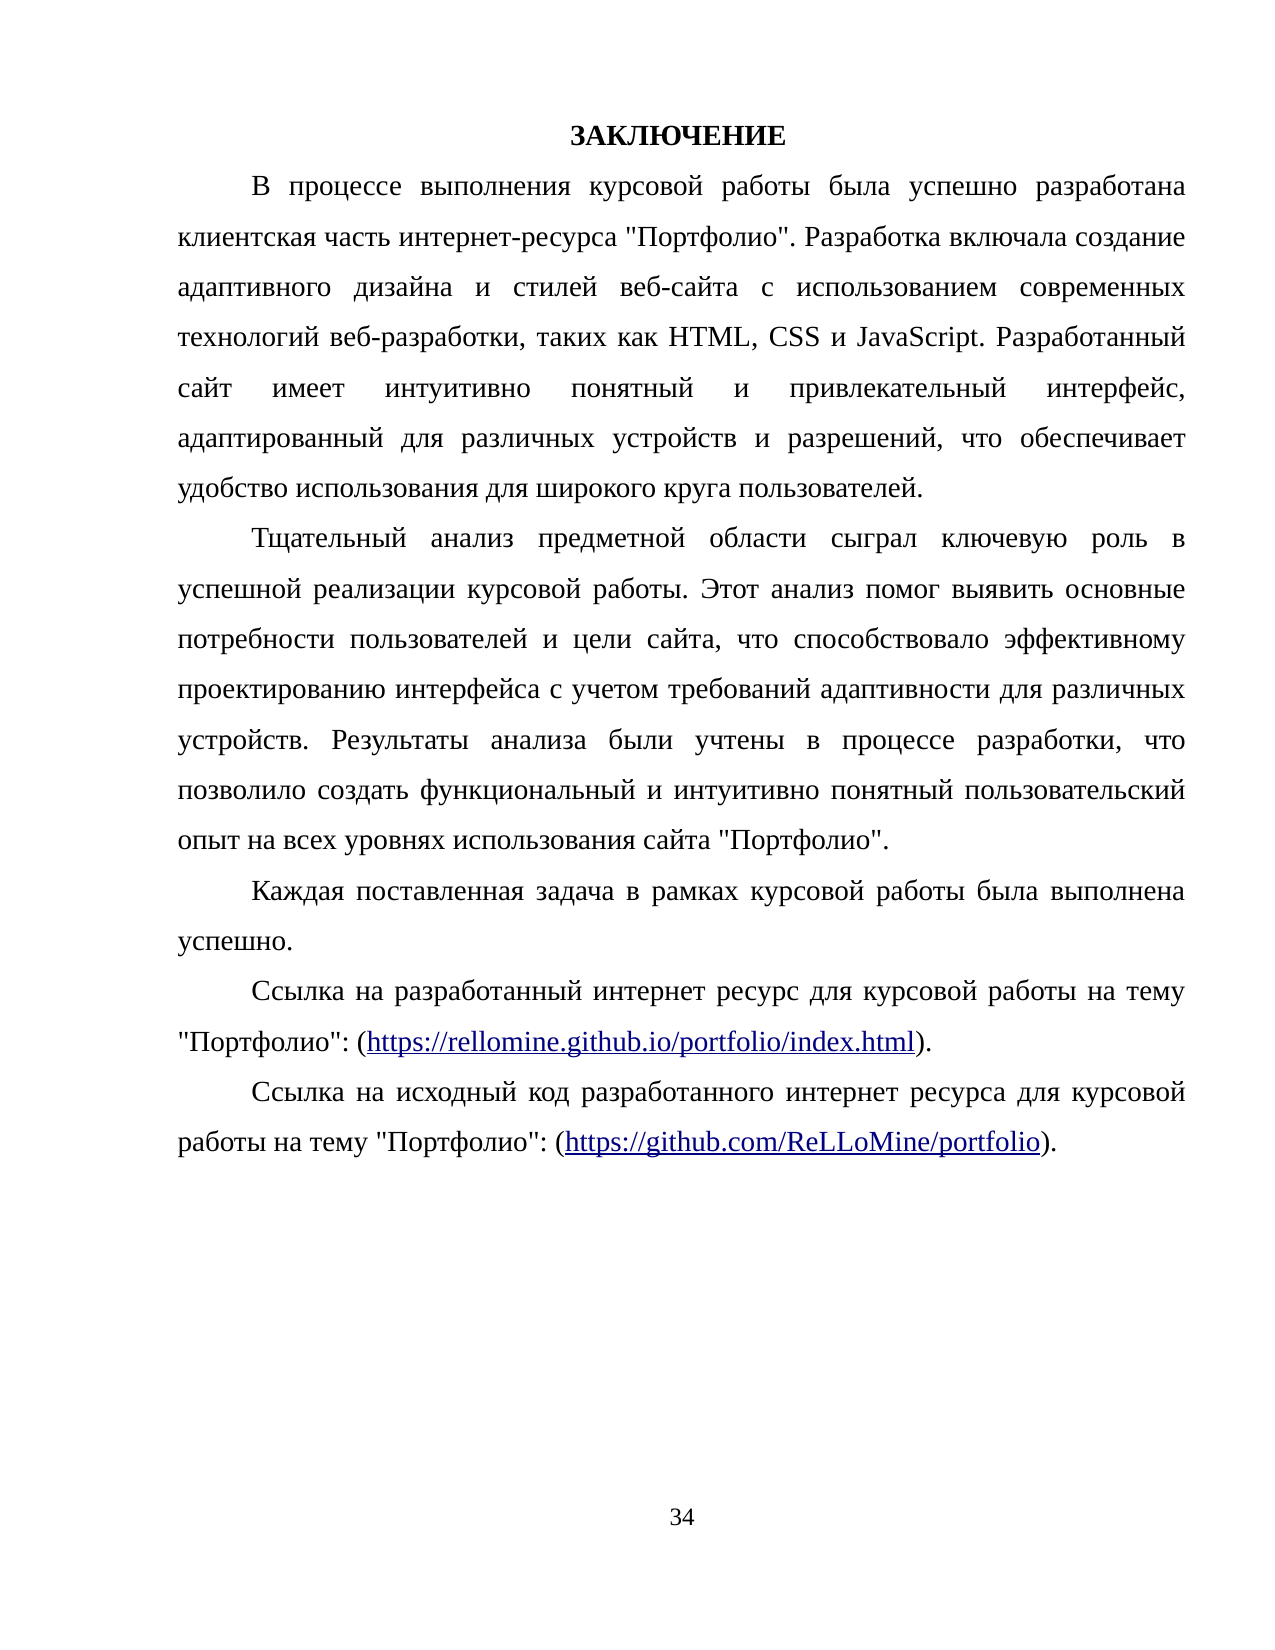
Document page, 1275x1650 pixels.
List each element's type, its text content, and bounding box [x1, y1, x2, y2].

text ЗАКЛЮЧЕНИЕ [177, 118, 1186, 152]
text Каждая поставленная задача в рамках курсовой работы была выполнена успешно. [177, 873, 1186, 957]
text В процессе выполнения курсовой работы была успешно разработана клиентская часть интернет-ресурса "Портфолио". Разработка включала создание адаптивного дизайна и стилей веб-сайта с использованием современных технологий веб-разработки, таких как HTML, CSS и JavaScript. Разработанный сайт имеет интуитивно понятный и привлекательный интерфейс, адаптированный для различных устройств и разрешений, что обеспечивает удобство использования для широкого круга пользователей. [177, 168, 1186, 504]
text Ссылка на разработанный интернет ресурс для курсовой работы на тему "Портфолио": (https://rellomine.github.io/portfolio/index.html). [177, 973, 1186, 1057]
text Ссылка на исходный код разработанного интернет ресурса для курсовой работы на тему "Портфолио": (https://github.com/ReLLoMine/portfolio). [177, 1074, 1186, 1158]
text Тщательный анализ предметной области сыграл ключевую роль в успешной реализации курсовой работы. Этот анализ помог выявить основные потребности пользователей и цели сайта, что способствовало эффективному проектированию интерфейса с учетом требований адаптивности для различных устройств. Результаты анализа были учтены в процессе разработки, что позволило создать функциональный и интуитивно понятный пользовательский опыт на всех уровнях использования сайта "Портфолио". [177, 521, 1186, 856]
